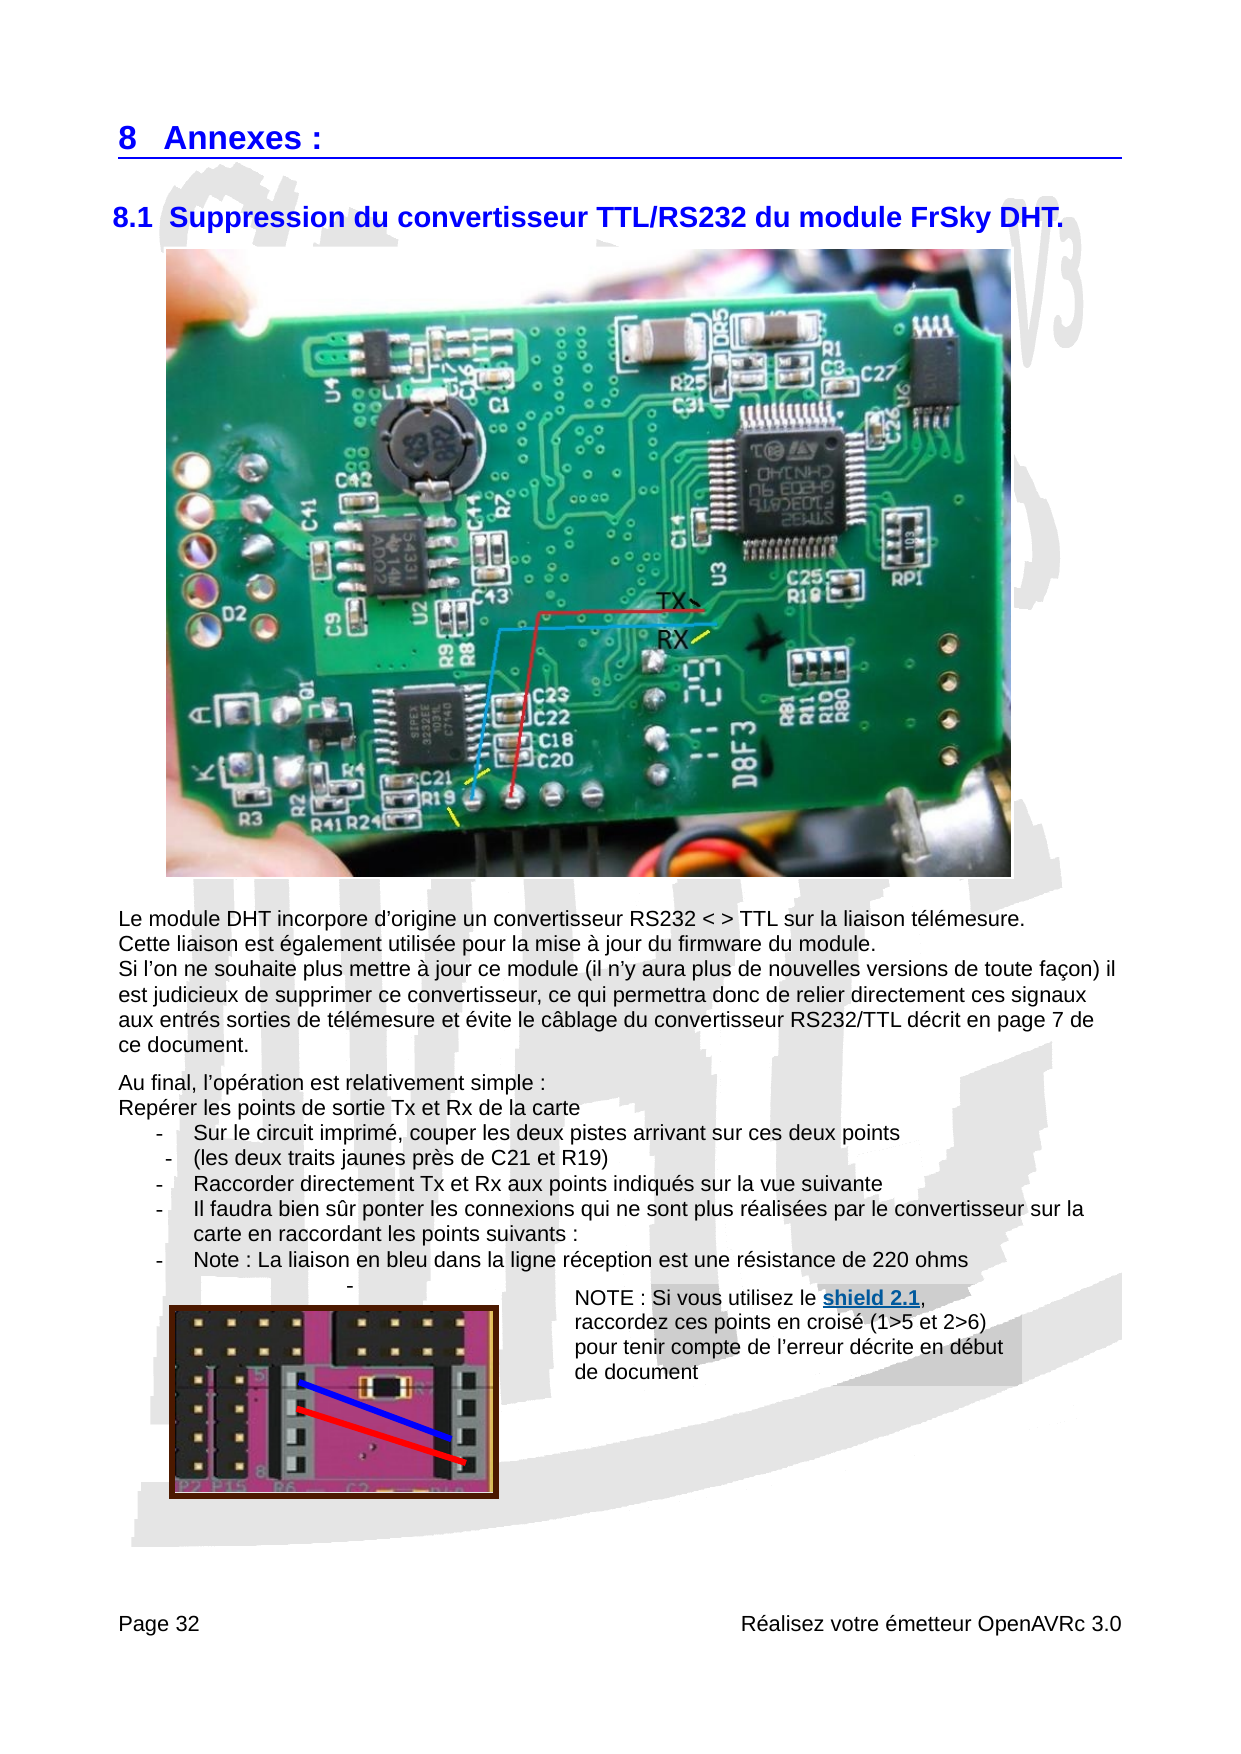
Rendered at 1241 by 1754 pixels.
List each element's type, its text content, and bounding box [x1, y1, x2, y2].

subtitle 8.1 Suppression du convertisseur TTL/RS232 du module FrSky DHT. [112, 201, 1122, 234]
picture [175, 1311, 492, 1492]
text Cette liaison est également utilisée pour la mise à jour du firmware du module. [118, 931, 1122, 956]
list Raccorder directement Tx et Rx aux points indiqués sur la vue suivante [156, 1171, 1122, 1196]
text Au final, l’opération est relativement simple : [118, 1069, 1122, 1095]
list Note : La liaison en bleu dans la ligne réception est une résistance de 220 ohms [156, 1246, 1122, 1272]
text Si l’on ne souhaite plus mettre à jour ce module (il n’y aura plus de nouvelles versions de toute façon) il est judicieux de supprimer ce convertisseur, ce qui permettra donc de relier directement ces signaux aux entrés sorties de télémesure et évite le câblage du convertisseur RS232/TTL décrit en page 7 de ce document. [118, 956, 1122, 1057]
text Repérer les points de sortie Tx et Rx de la carte [118, 1095, 1122, 1120]
text Le module DHT incorpore d’origine un convertisseur RS232 < > TTL sur la liaison télémesure. [118, 906, 1122, 931]
list Sur le circuit imprimé, couper les deux pistes arrivant sur ces deux points [156, 1120, 1122, 1145]
list NOTE : Si vous utilisez le shield 2.1, raccordez ces points en croisé (1>5 et 2>6) pour tenir compte de l’erreur décrite en début de document [574, 1285, 1022, 1383]
list Il faudra bien sûr ponter les connexions qui ne sont plus réalisées par le convertisseur sur la carte en raccordant les points suivants : [156, 1196, 1122, 1246]
list (les deux traits jaunes près de C21 et R19) [165, 1145, 1122, 1171]
picture [164, 246, 1014, 879]
subtitle 8 Annexes : [118, 118, 1122, 157]
